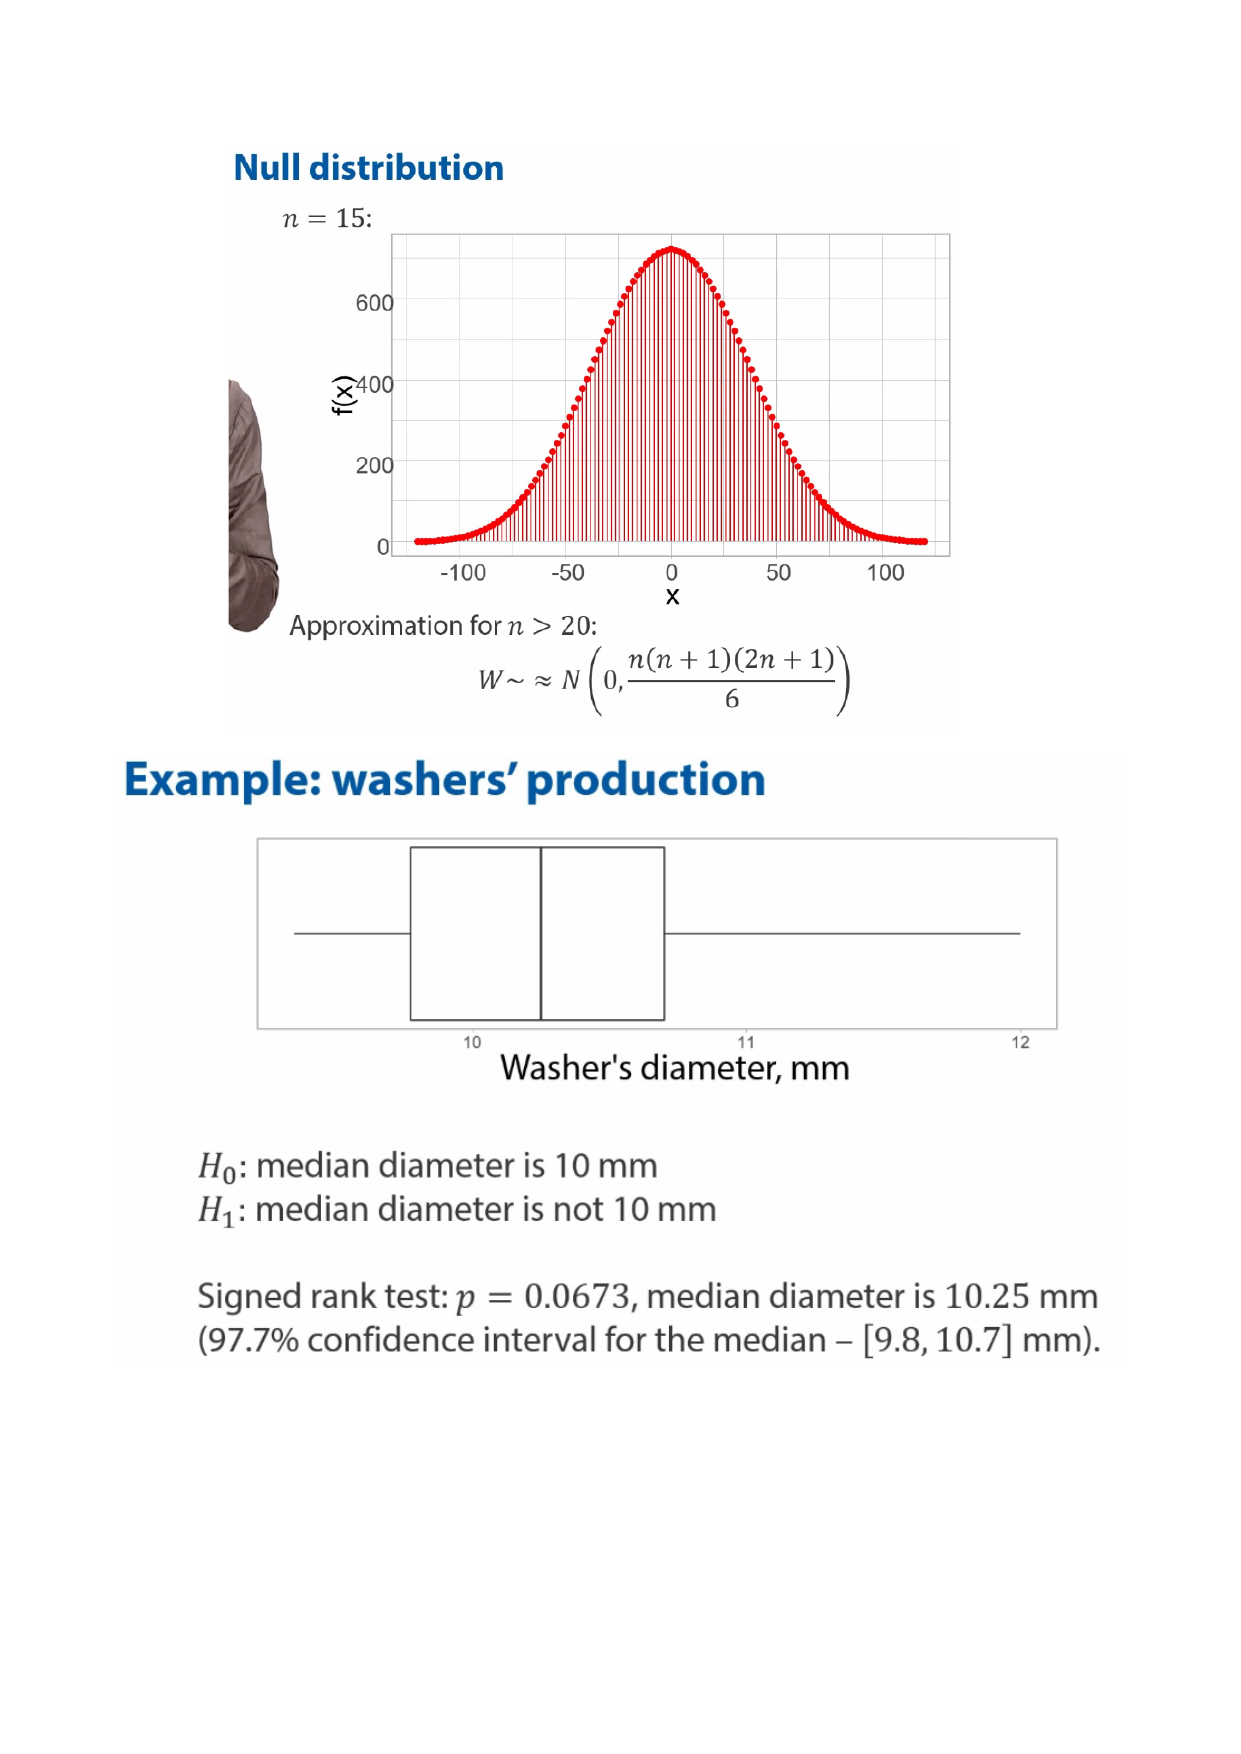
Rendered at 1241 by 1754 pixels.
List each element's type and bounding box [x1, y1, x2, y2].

picture [228, 145, 958, 730]
picture [118, 755, 1123, 1366]
